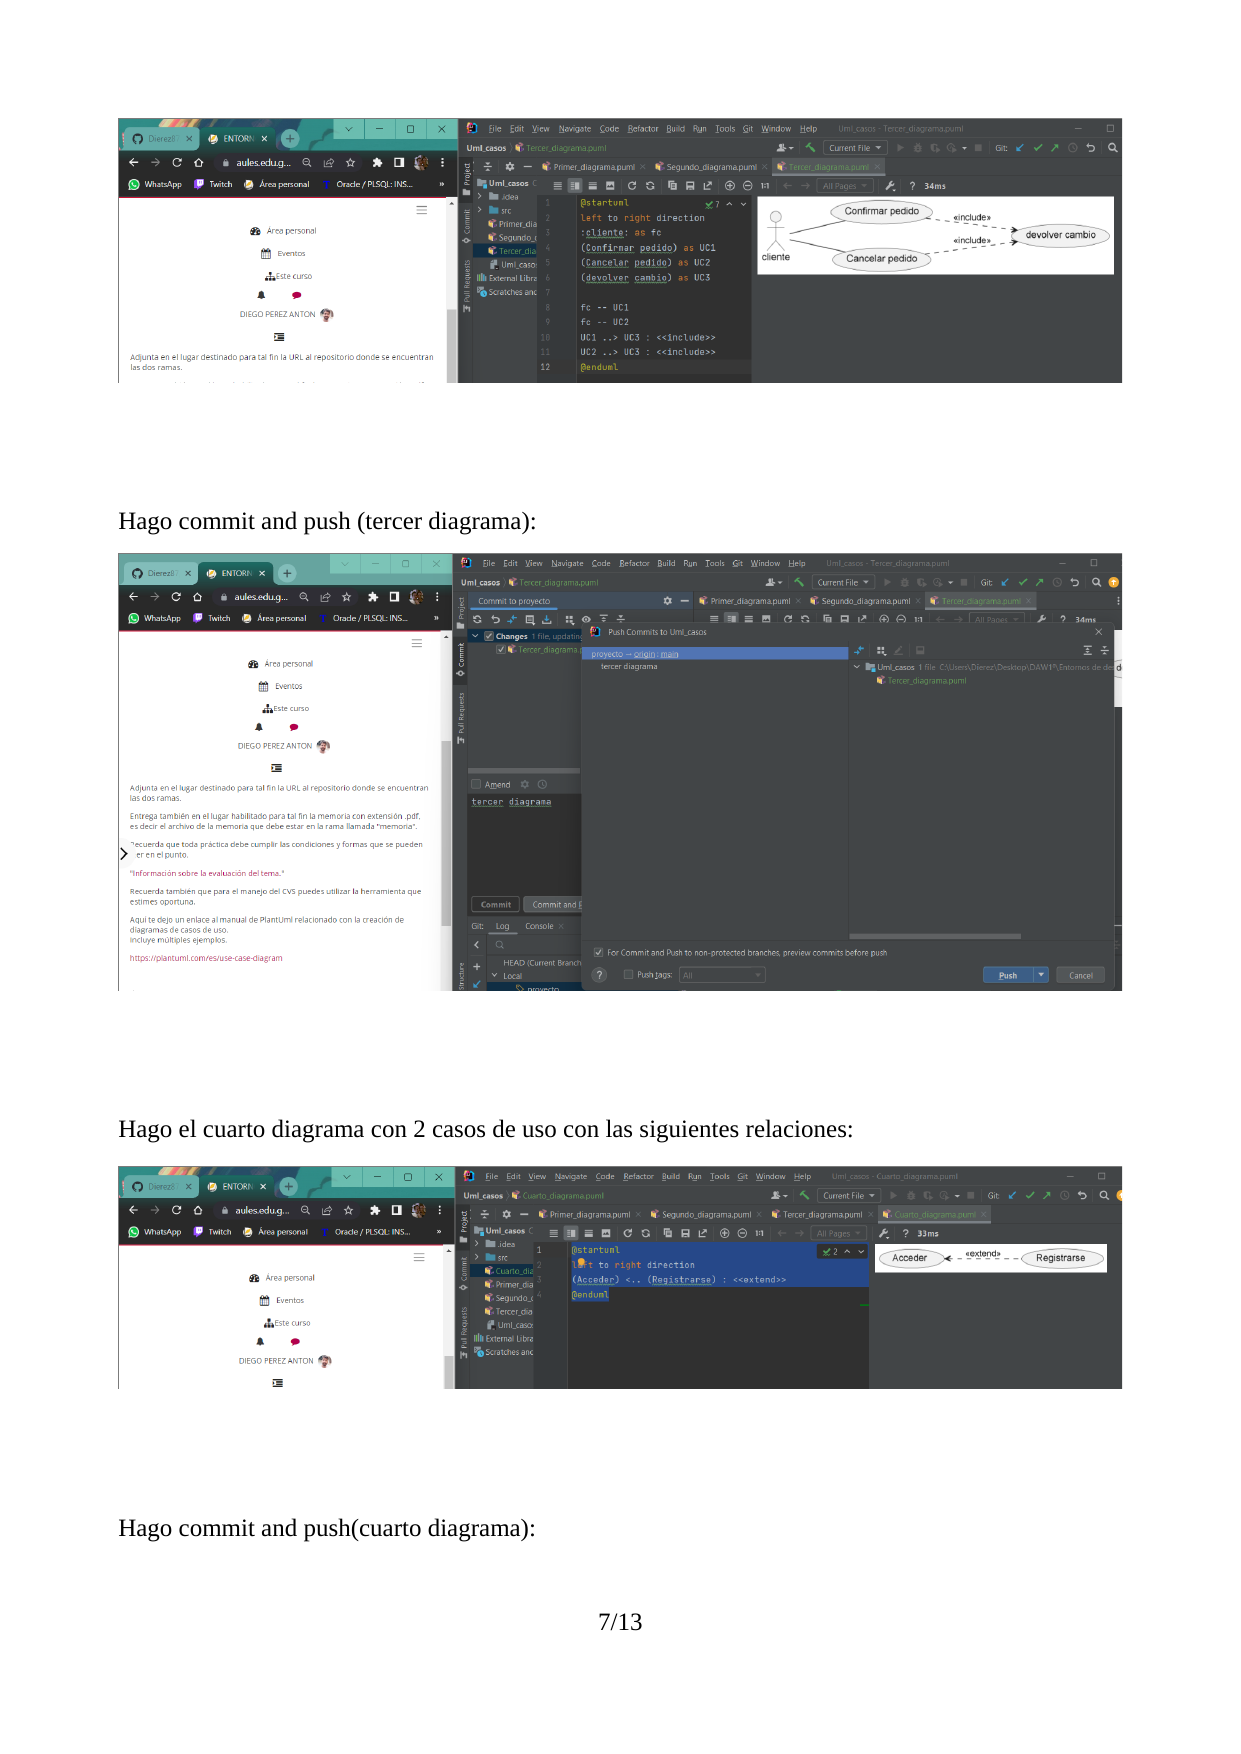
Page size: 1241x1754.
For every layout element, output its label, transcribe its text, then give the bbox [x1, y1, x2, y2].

text Hago commit and push (tercer diagrama): [118, 506, 1122, 553]
text [118, 991, 1122, 1019]
text Hago el cuarto diagrama con 2 casos de uso con las siguientes relaciones: [118, 1114, 1122, 1166]
picture [118, 1166, 1123, 1389]
picture [118, 553, 1123, 991]
picture [118, 118, 1123, 383]
text [118, 1389, 1122, 1418]
text Hago commit and push(cuarto diagrama): [118, 1513, 1122, 1541]
